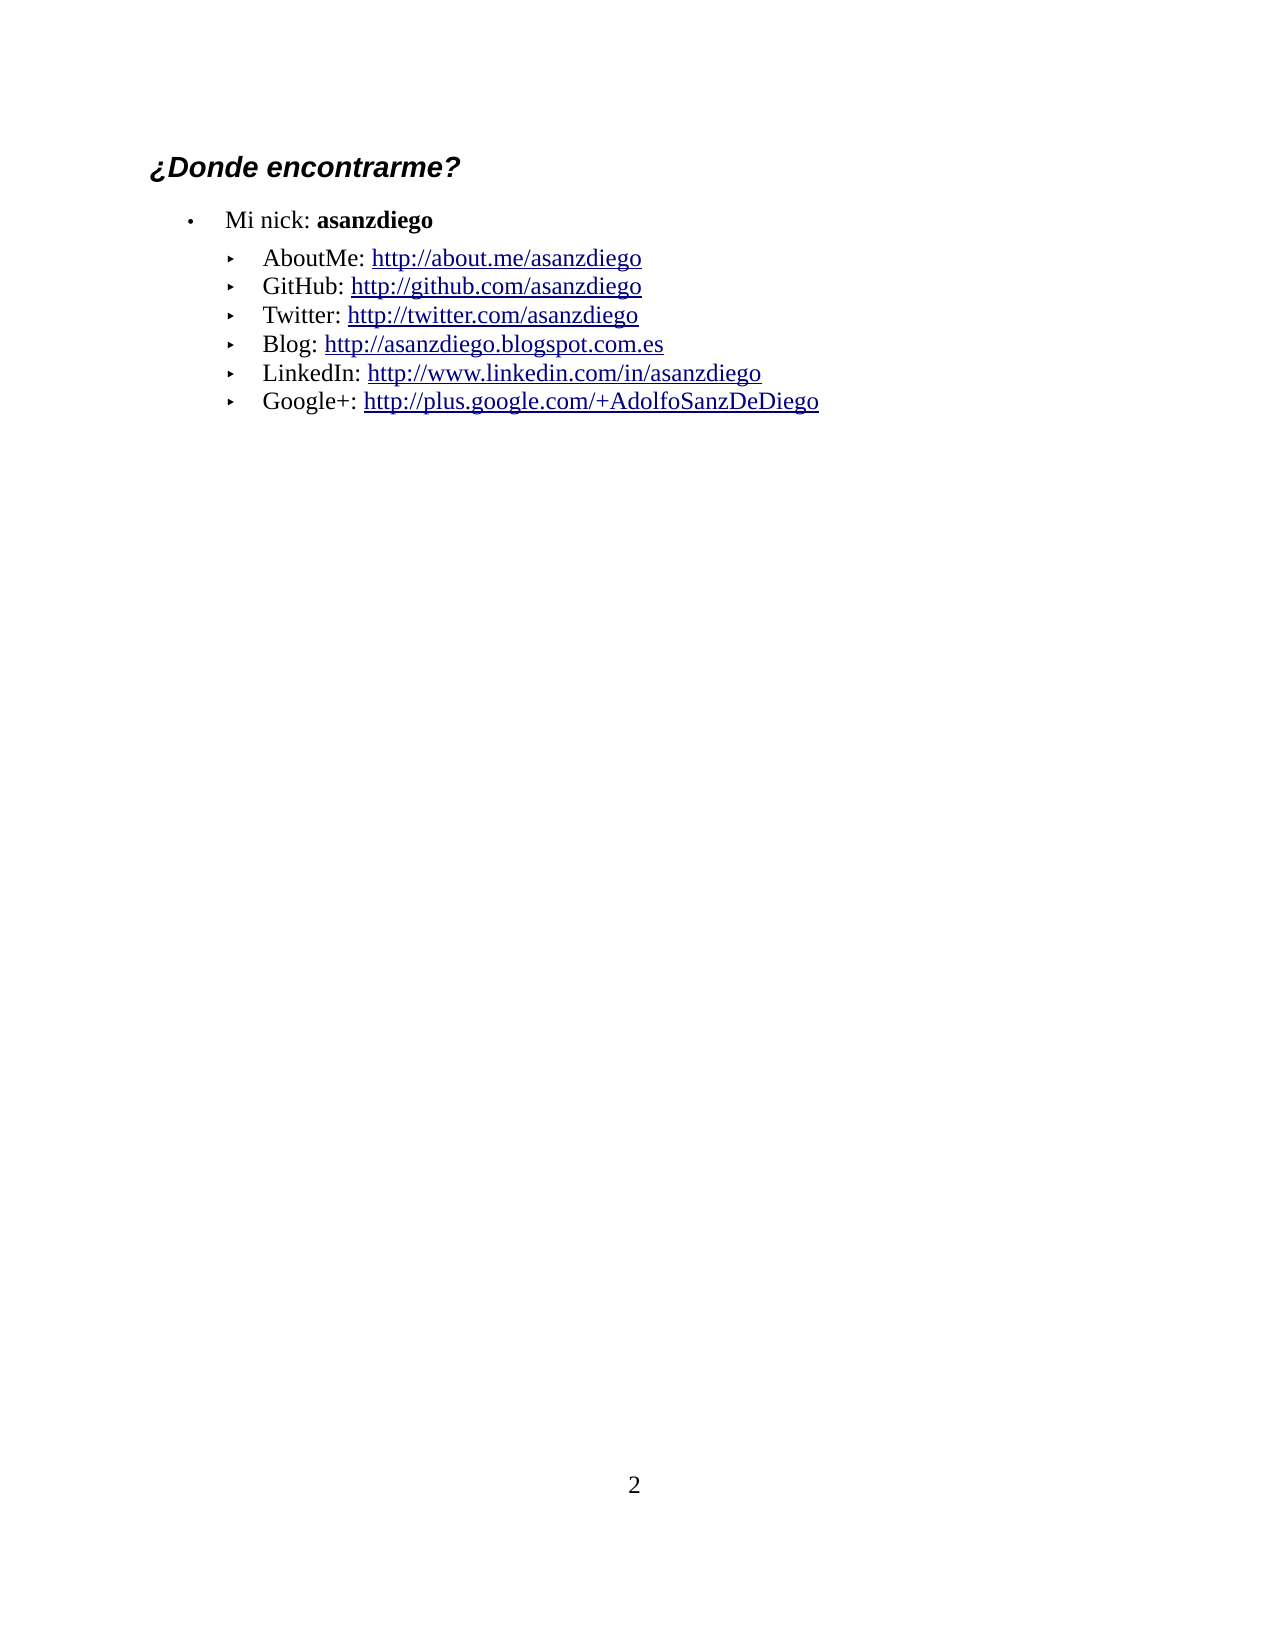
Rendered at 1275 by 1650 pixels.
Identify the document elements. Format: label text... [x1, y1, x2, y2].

list Google+: http://plus.google.com/+AdolfoSanzDeDiego [225, 386, 1125, 415]
list Blog: http://asanzdiego.blogspot.com.es [225, 329, 1125, 358]
list AboutMe: http://about.me/asanzdiego [225, 243, 1125, 271]
list LinkedIn: http://www.linkedin.com/in/asanzdiego [225, 358, 1125, 386]
list Twitter: http://twitter.com/asanzdiego [225, 300, 1125, 329]
list GitHub: http://github.com/asanzdiego [225, 271, 1125, 300]
list Mi nick: asanzdiego [187, 205, 1125, 234]
subtitle ¿Donde encontrarme? [150, 150, 1125, 183]
